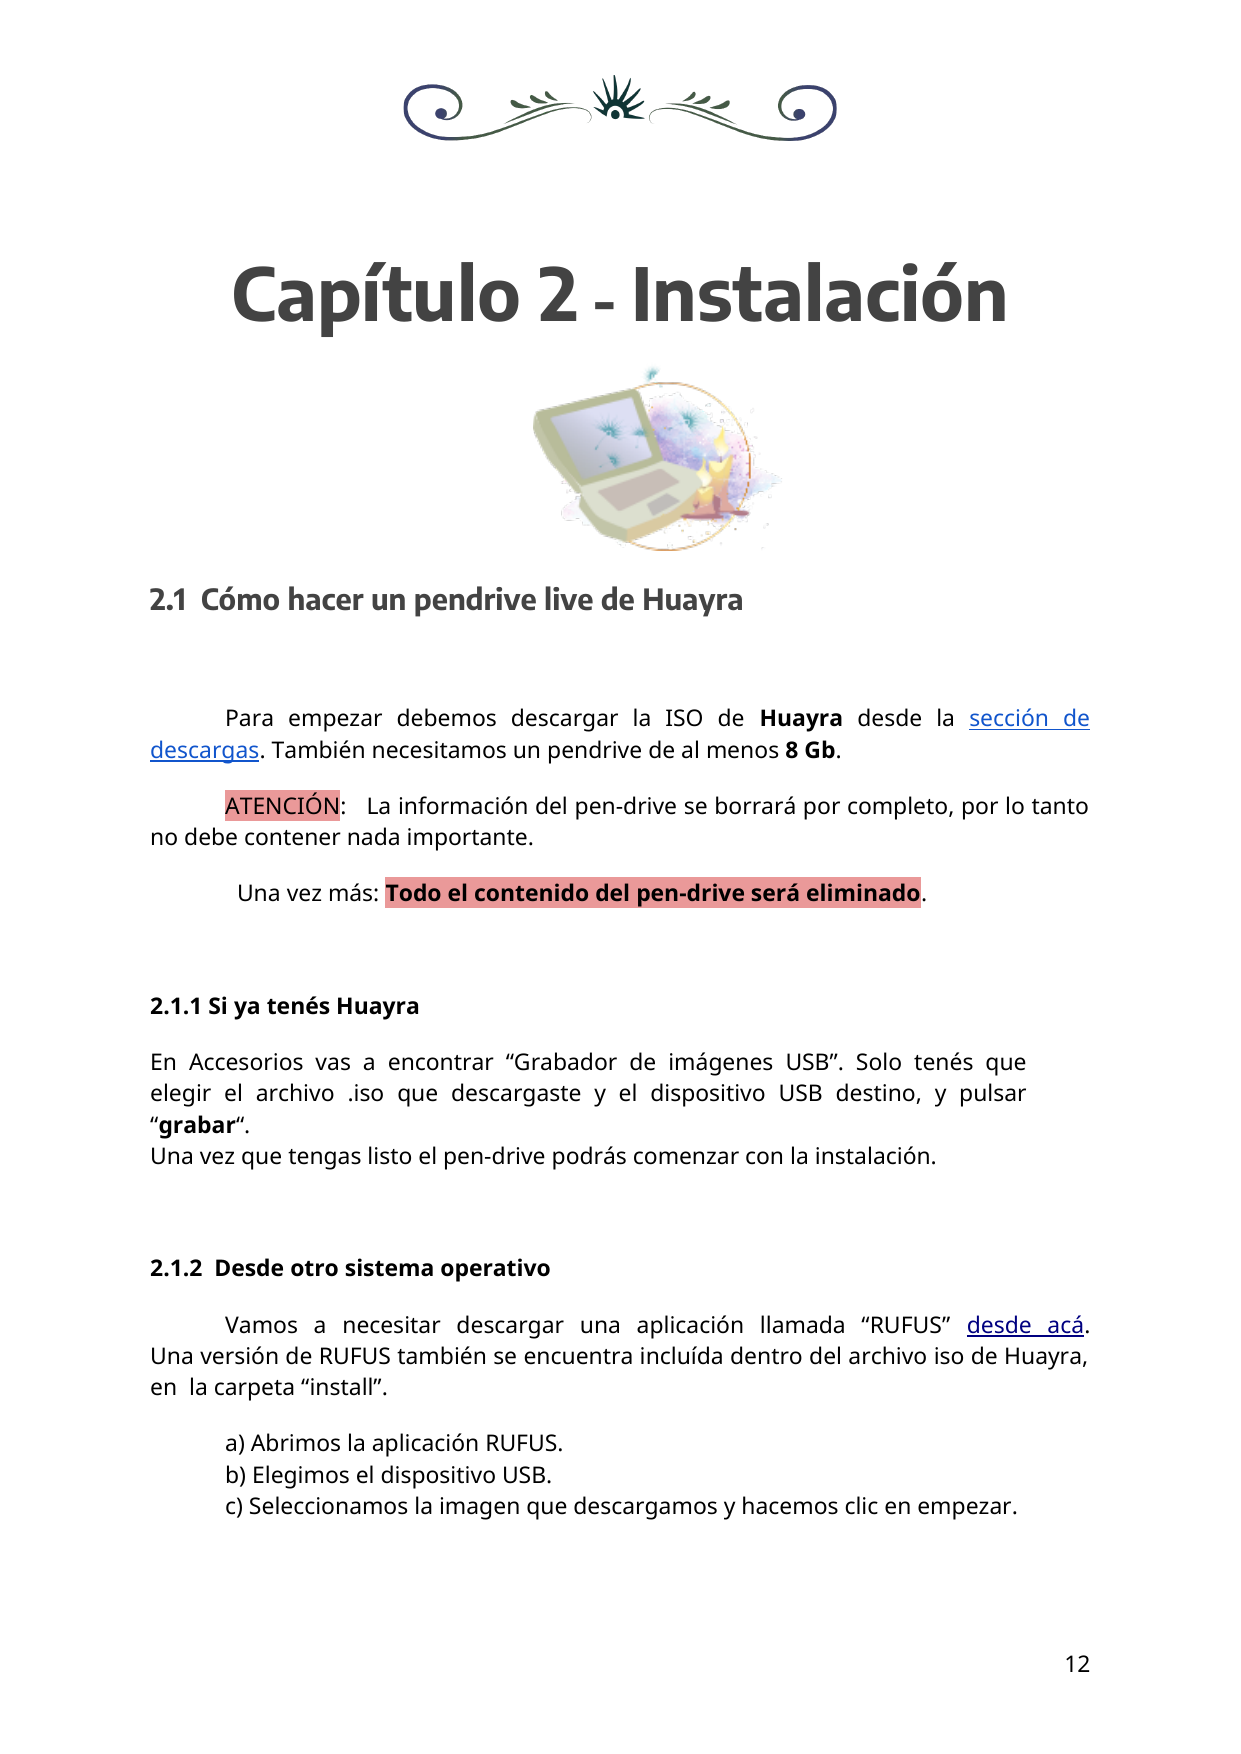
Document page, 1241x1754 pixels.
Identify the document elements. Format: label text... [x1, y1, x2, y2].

text Una vez más: Todo el contenido del pen-drive será eliminado. [150, 877, 1090, 908]
subtitle Capítulo 2 - Instalación [150, 246, 1090, 337]
text 2.1.2 Desde otro sistema operativo [150, 1252, 1090, 1283]
text a) Abrimos la aplicación RUFUS. b) Elegimos el dispositivo USB. c) Seleccionamos la imagen que descargamos y hacemos clic en empezar. [150, 1427, 1090, 1521]
picture [533, 362, 783, 551]
picture [403, 75, 837, 141]
text ATENCIÓN: La información del pen-drive se borrará por completo, por lo tanto no debe contener nada importante. [150, 790, 1090, 852]
text Vamos a necesitar descargar una aplicación llamada “RUFUS” desde acá. Una versión de RUFUS también se encuentra incluída dentro del archivo iso de Huayra, en la carpeta “install”. [150, 1308, 1090, 1402]
subtitle 2.1 Cómo hacer un pendrive live de Huayra [150, 580, 1090, 617]
text En Accesorios vas a encontrar “Grabador de imágenes USB”. Solo tenés que elegir el archivo .iso que descargaste y el dispositivo USB destino, y pulsar “grabar“. Una vez que tengas listo el pen-drive podrás comenzar con la instalación. [150, 1046, 1028, 1171]
text 2.1.1 Si ya tenés Huayra [150, 990, 1028, 1021]
text Para empezar debemos descargar la ISO de Huayra desde la sección de descargas. También necesitamos un pendrive de al menos 8 Gb. [150, 702, 1090, 765]
